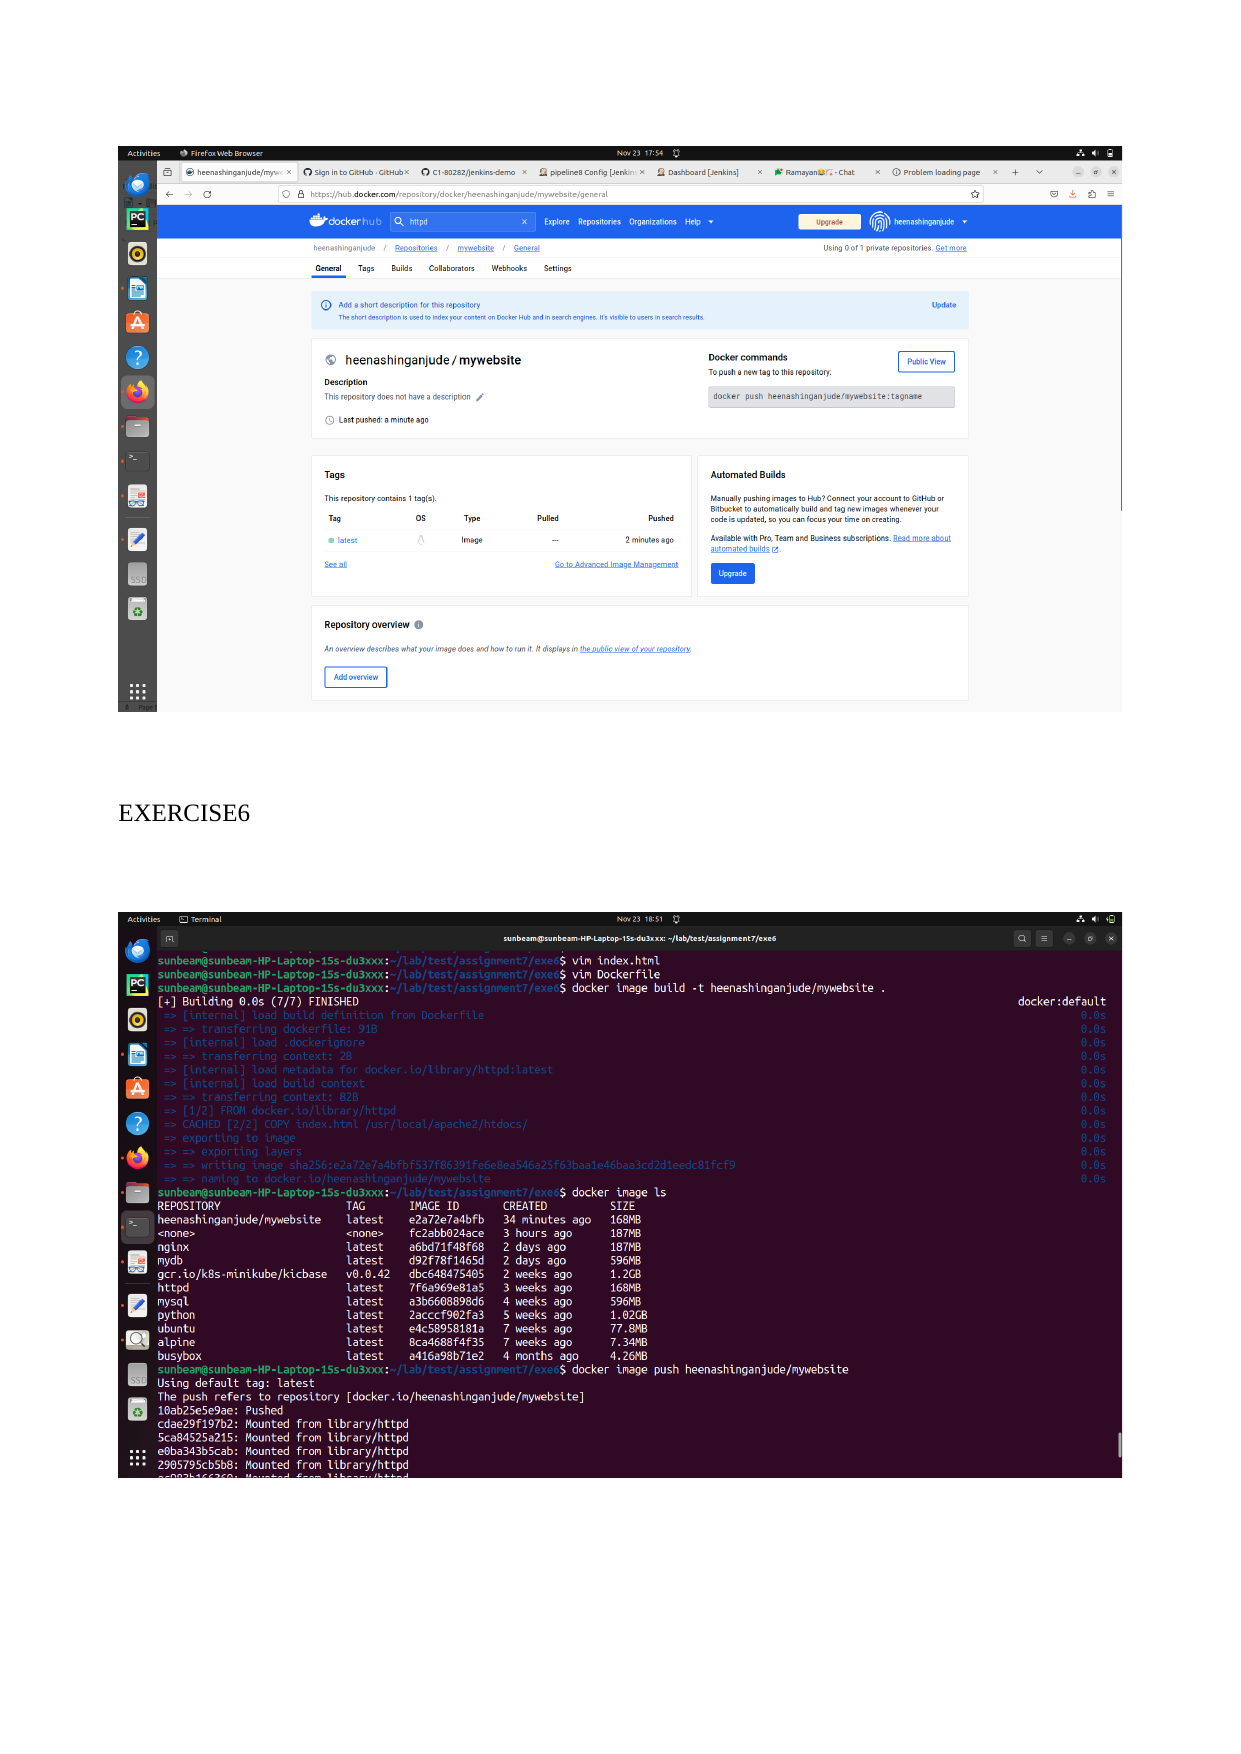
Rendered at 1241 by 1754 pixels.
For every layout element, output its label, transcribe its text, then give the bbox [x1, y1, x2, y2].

text EXERCISE6 [118, 798, 1122, 827]
picture [118, 146, 1123, 712]
picture [118, 912, 1123, 1478]
